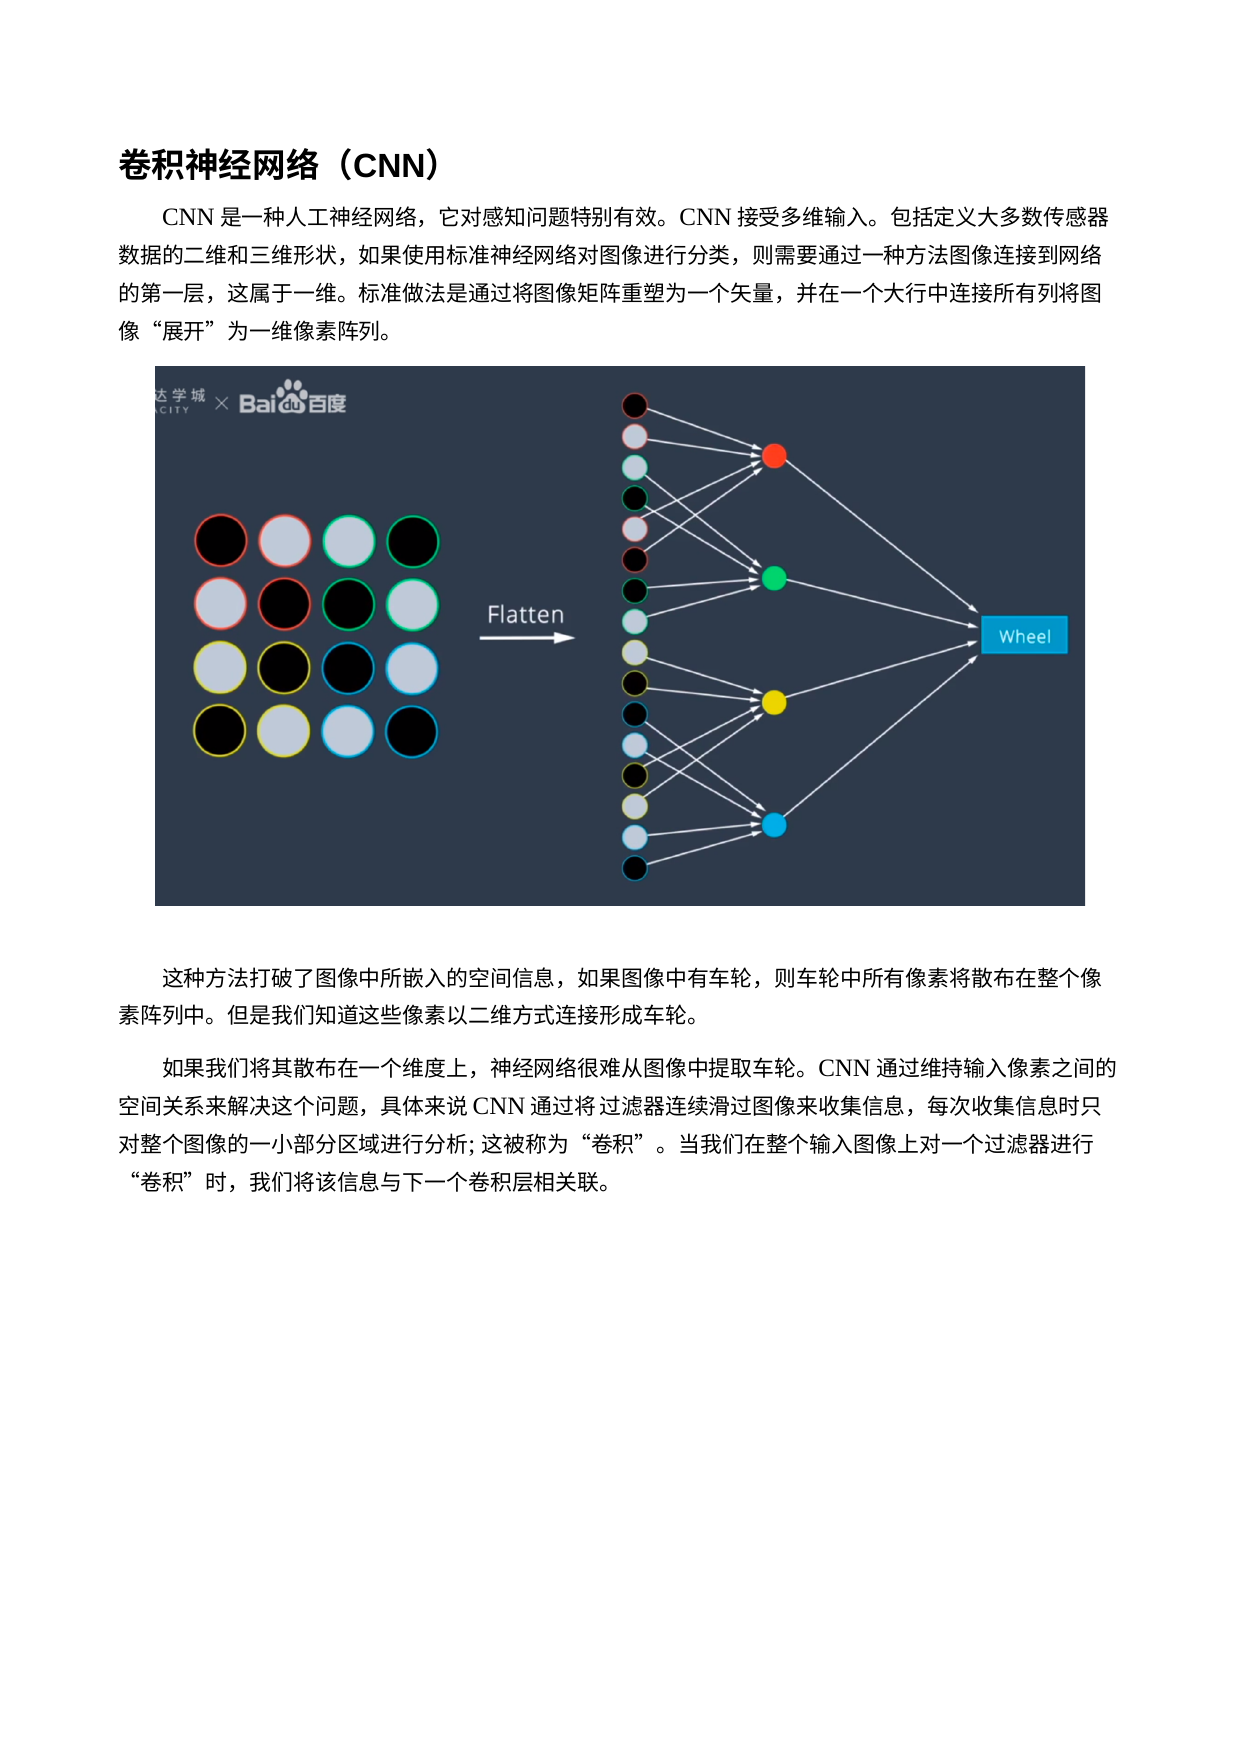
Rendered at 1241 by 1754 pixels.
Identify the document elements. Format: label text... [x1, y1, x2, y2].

text 这种方法打破了图像中所嵌入的空间信息，如果图像中有车轮，则车轮中所有像素将散布在整个像素阵列中。但是我们知道这些像素以二维方式连接形成车轮。 [118, 961, 1122, 1030]
text CNN是一种人工神经网络，它对感知问题特别有效。CNN接受多维输入。包括定义大多数传感器数据的二维和三维形状，如果使用标准神经网络对图像进行分类，则需要通过一种方法图像连接到网络的第一层，这属于一维。标准做法是通过将图像矩阵重塑为一个矢量，并在一个大行中连接所有列将图像“展开”为一维像素阵列。 [118, 200, 1122, 345]
text 如果我们将其散布在一个维度上，神经网络很难从图像中提取车轮。CNN通过维持输入像素之间的空间关系来解决这个问题，具体来说CNN通过将 过滤器连续滑过图像来收集信息，每次收集信息时只对整个图像的一小部分区域进行分析; 这被称为“卷积”。当我们在整个输入图像上对一个过滤器进行“卷积”时，我们将该信息与下一个卷积层相关联。 [118, 1051, 1122, 1196]
subtitle 卷积神经网络（CNN） [118, 139, 1122, 187]
picture [155, 366, 1086, 906]
